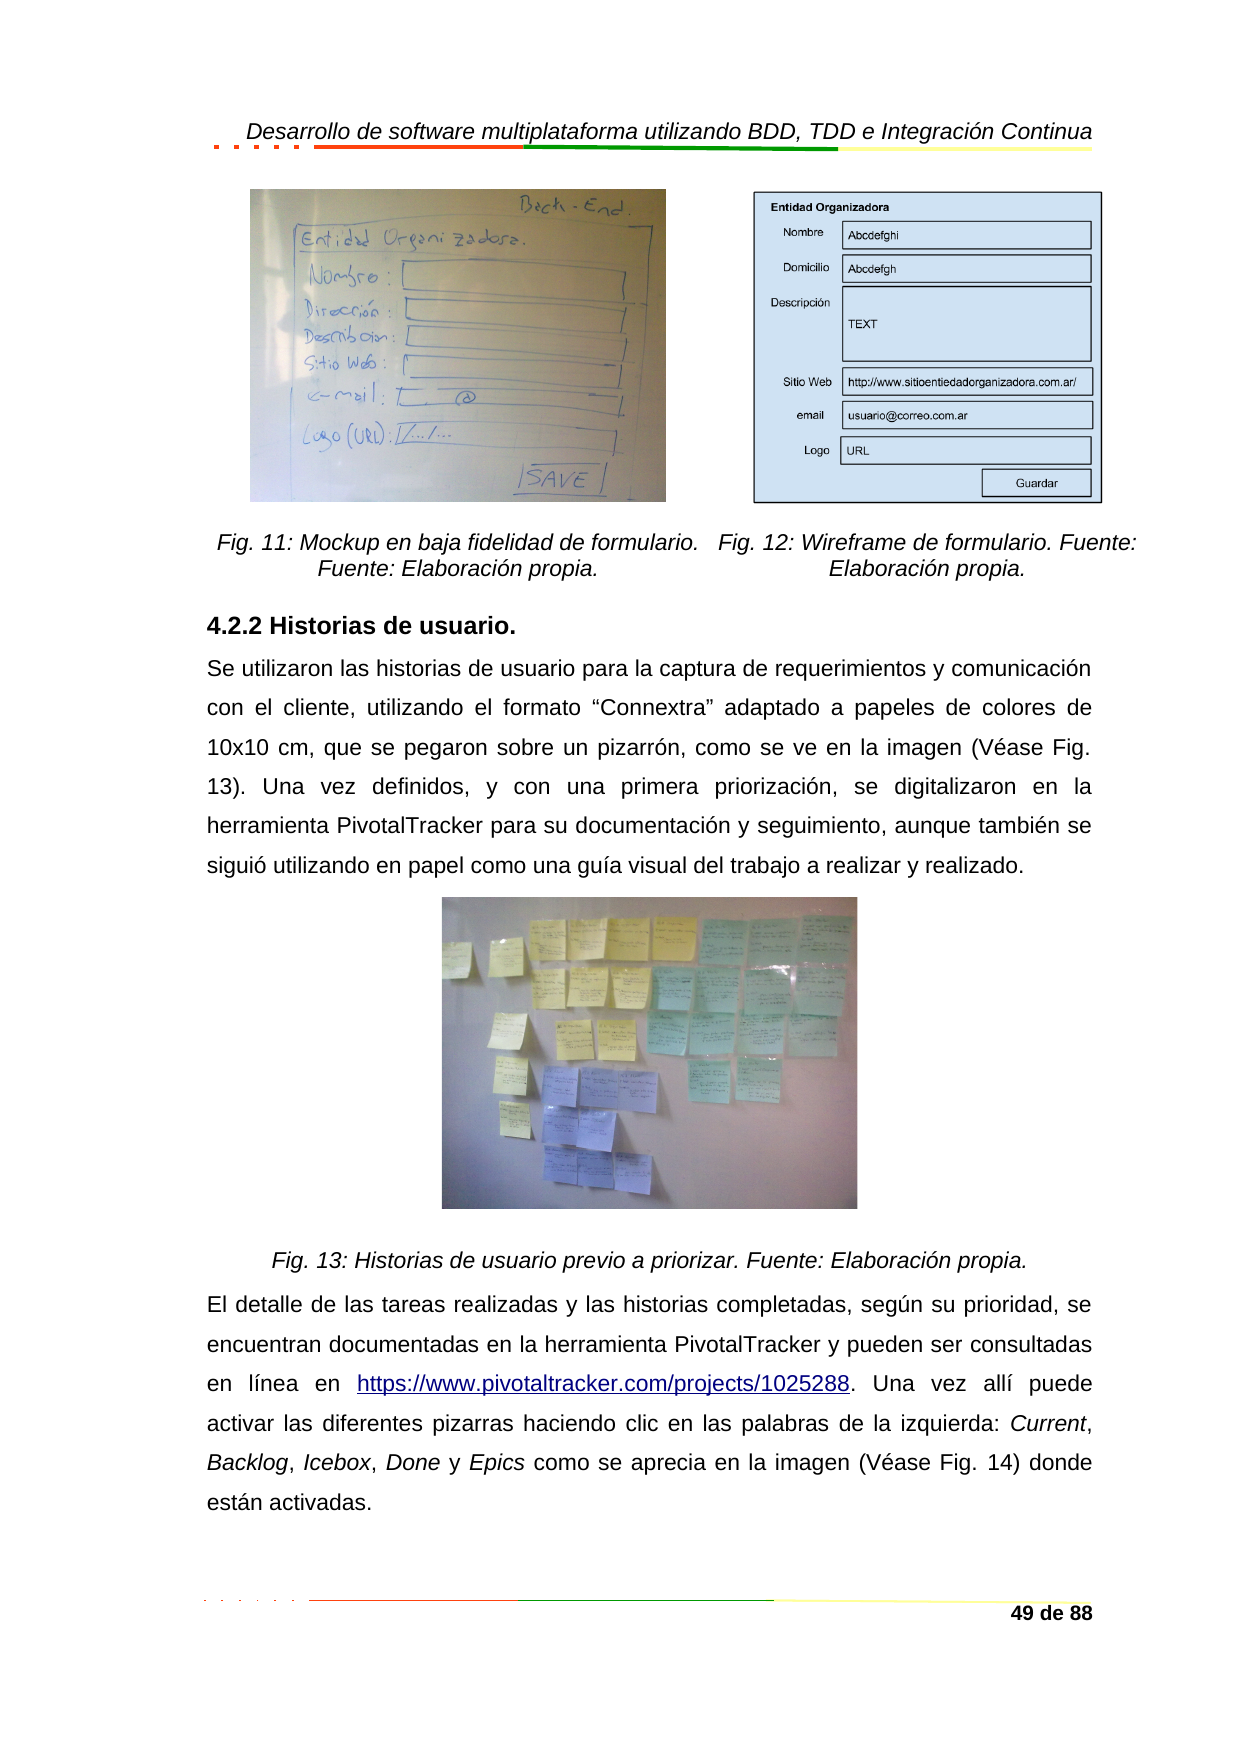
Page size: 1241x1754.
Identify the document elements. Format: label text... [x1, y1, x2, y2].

table_cell Fig. 13: Historias de usuario previo a priorizar. Fuente: Elaboración propia. [207, 1229, 1093, 1291]
table_cell Fig. 12: Wireframe de formulario. Fuente: Elaboración propia. [709, 510, 1146, 599]
text Se utilizaron las historias de usuario para la captura de requerimientos y comunicación con el cliente, utilizando el formato “Connextra” adaptado a papeles de colores de 10x10 cm, que se pegaron sobre un pizarrón, como se ve en la imagen (Véase Fig. 13). Una vez definidos, y con una primera priorización, se digitalizaron en la herramienta PivotalTracker para su documentación y seguimiento, aunque también se siguió utilizando en papel como una guía visual del trabajo a realizar y realizado. [207, 654, 1093, 878]
table_cell Fig. 11: Mockup en baja fidelidad de formulario. Fuente: Elaboración propia. [207, 510, 709, 599]
text El detalle de las tareas realizadas y las historias completadas, según su prioridad, se encuentran documentadas en la herramienta PivotalTracker y pueden ser consultadas en línea en https://www.pivotaltracker.com/projects/1025288. Una vez allí puede activar las diferentes pizarras haciendo clic en las palabras de la izquierda: Current, Backlog, Icebox, Done y Epics como se aprecia en la imagen (Véase Fig. 14) donde están activadas. [207, 1291, 1093, 1515]
picture [751, 189, 1104, 505]
list 4.2.2 Historias de usuario. [207, 611, 1093, 640]
table_header [207, 891, 1093, 1229]
picture [250, 189, 666, 502]
table_header [709, 184, 1146, 510]
table_header [207, 184, 709, 510]
picture [441, 897, 858, 1209]
